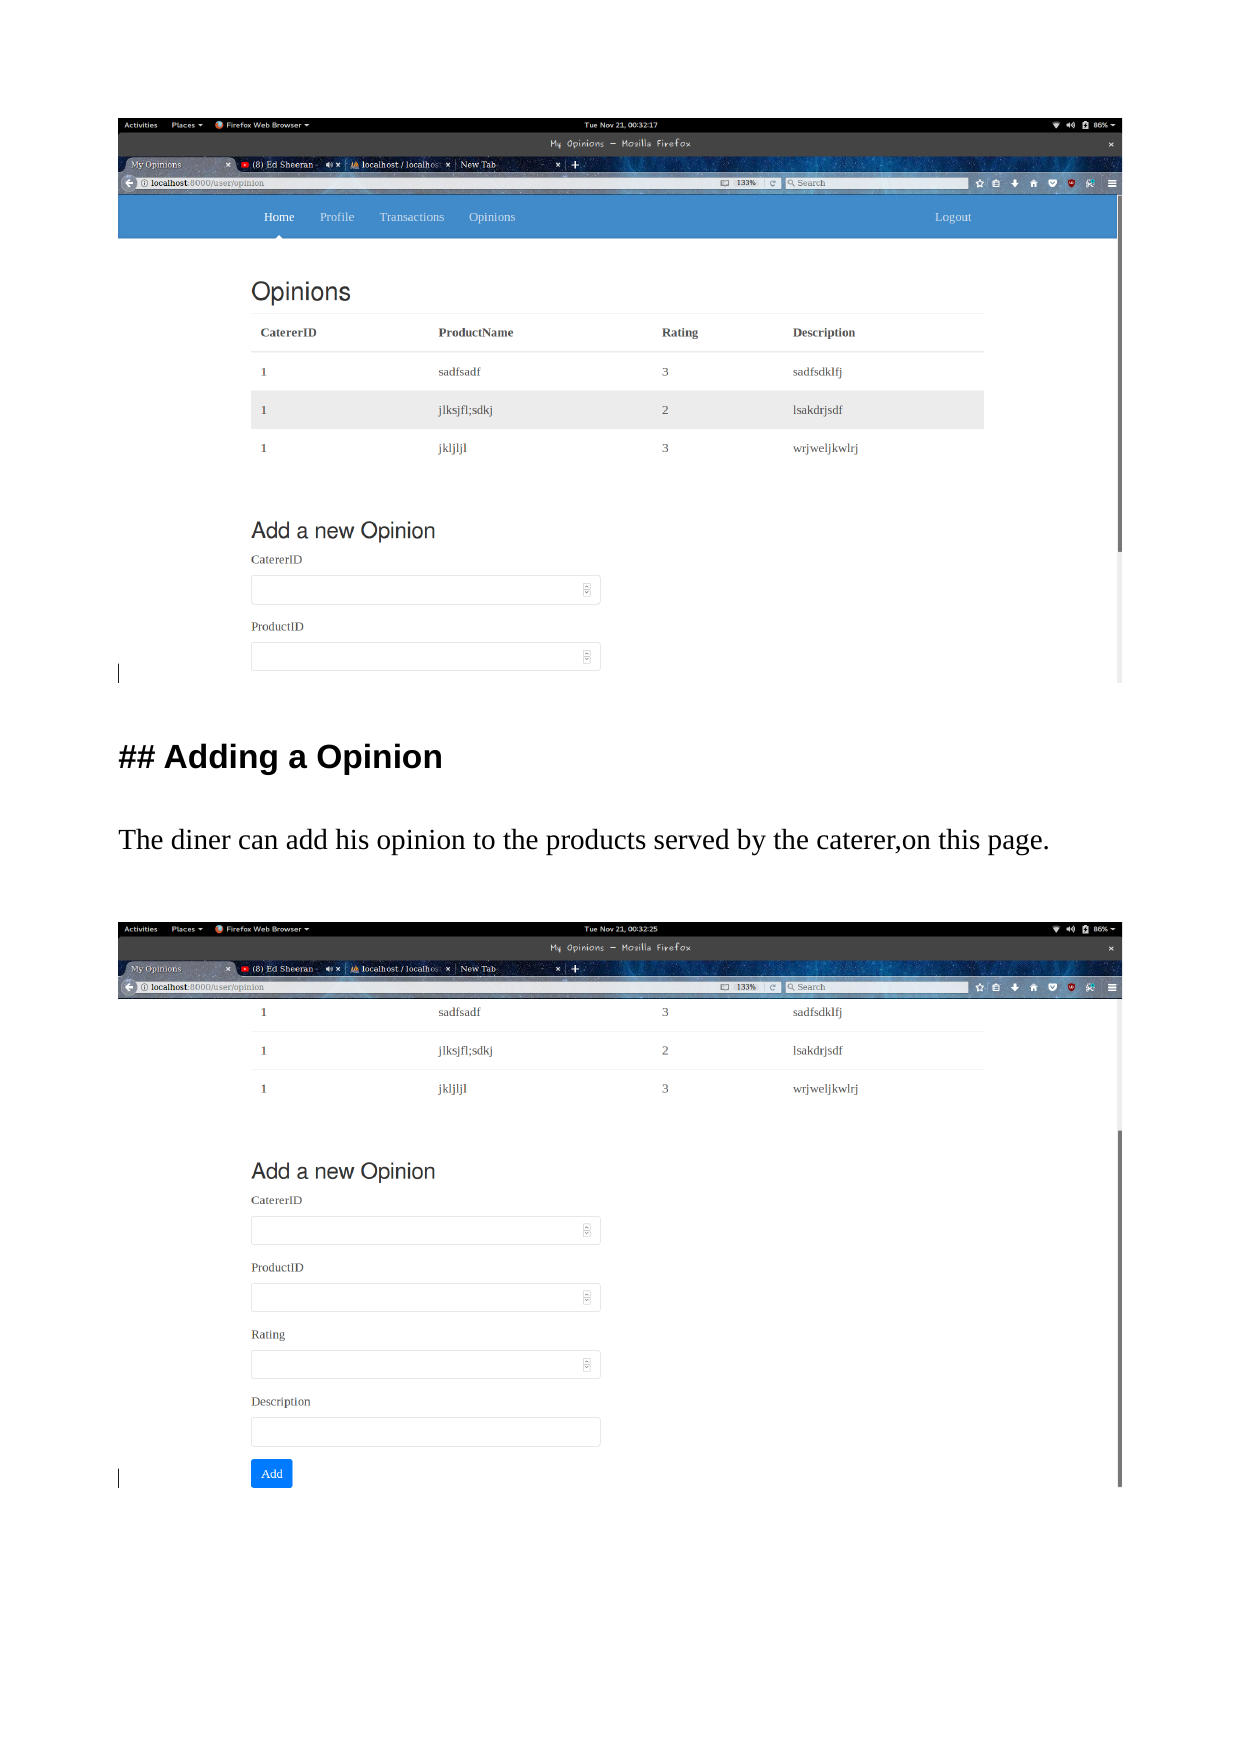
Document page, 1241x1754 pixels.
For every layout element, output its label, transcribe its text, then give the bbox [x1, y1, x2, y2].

picture [118, 118, 1123, 683]
subtitle ## Adding a Opinion [118, 737, 1122, 776]
text The diner can add his opinion to the products served by the caterer,on this page. [118, 822, 1122, 855]
picture [118, 922, 1123, 1488]
